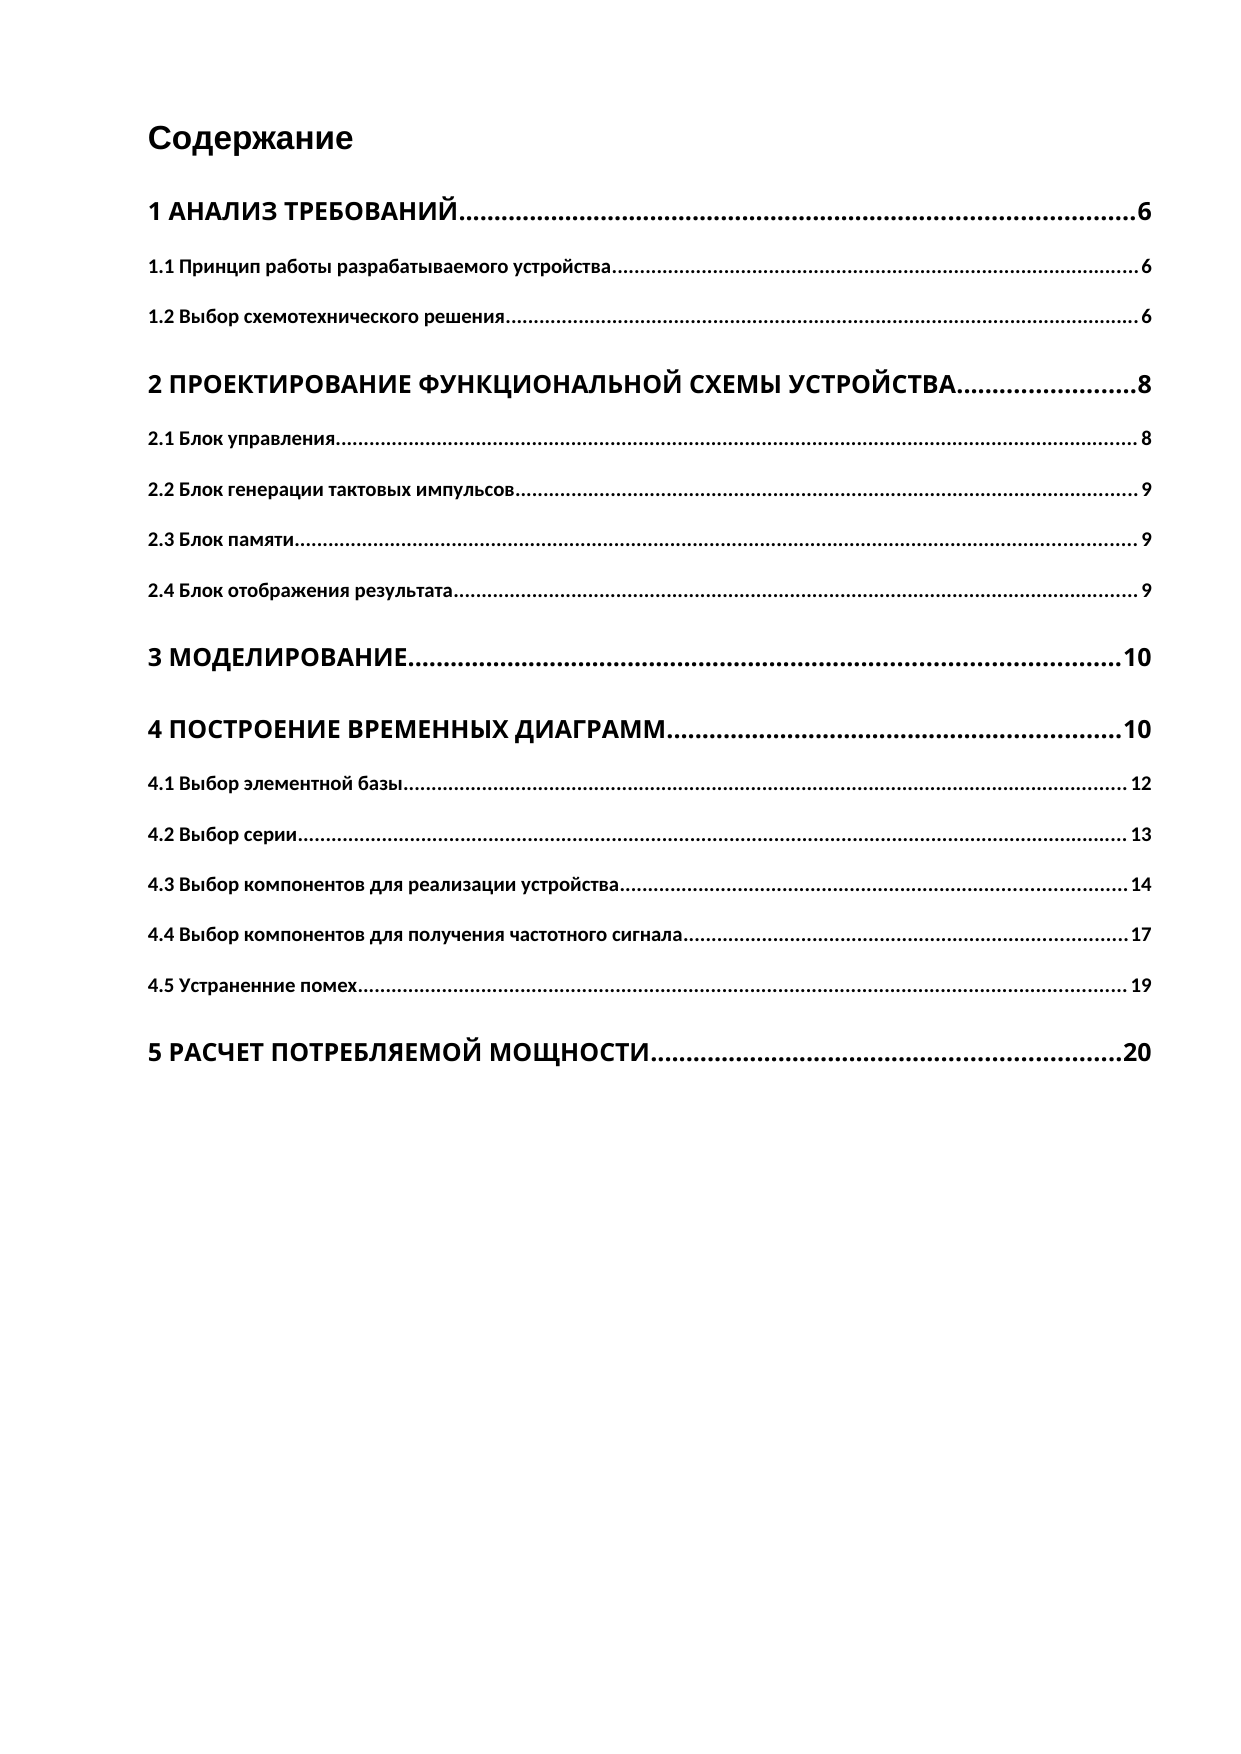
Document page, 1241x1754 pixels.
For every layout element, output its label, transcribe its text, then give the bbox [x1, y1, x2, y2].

text 4.5 Устраненние помех 19 [148, 972, 1152, 997]
text 1.2 Выбор схемотехнического решения 6 [148, 303, 1152, 329]
text 4.2 Выбор серии 13 [148, 821, 1152, 846]
text 4.3 Выбор компонентов для реализации устройства 14 [148, 871, 1152, 897]
text 1 Анализ требований 6 [148, 194, 1152, 228]
text 2.1 Блок управления 8 [148, 426, 1152, 451]
text 2.2 Блок генерации тактовых импульсов 9 [148, 476, 1152, 501]
text 4.4 Выбор компонентов для получения частотного сигнала 17 [148, 922, 1152, 947]
text 2.4 Блок отображения результата 9 [148, 577, 1152, 602]
text 3 Моделирование 10 [148, 640, 1152, 674]
text 2.3 Блок памяти 9 [148, 526, 1152, 552]
text 4.1 Выбор элементной базы 12 [148, 770, 1152, 796]
subtitle Содержание [148, 118, 1152, 157]
text 4 Построение временных диаграмм 10 [148, 711, 1152, 745]
text 2 Проектирование функциональной схемы устройства 8 [148, 366, 1152, 401]
text 5 Расчет потребляемой мощности 20 [148, 1035, 1152, 1069]
text 1.1 Принцип работы разрабатываемого устройства 6 [148, 253, 1152, 278]
